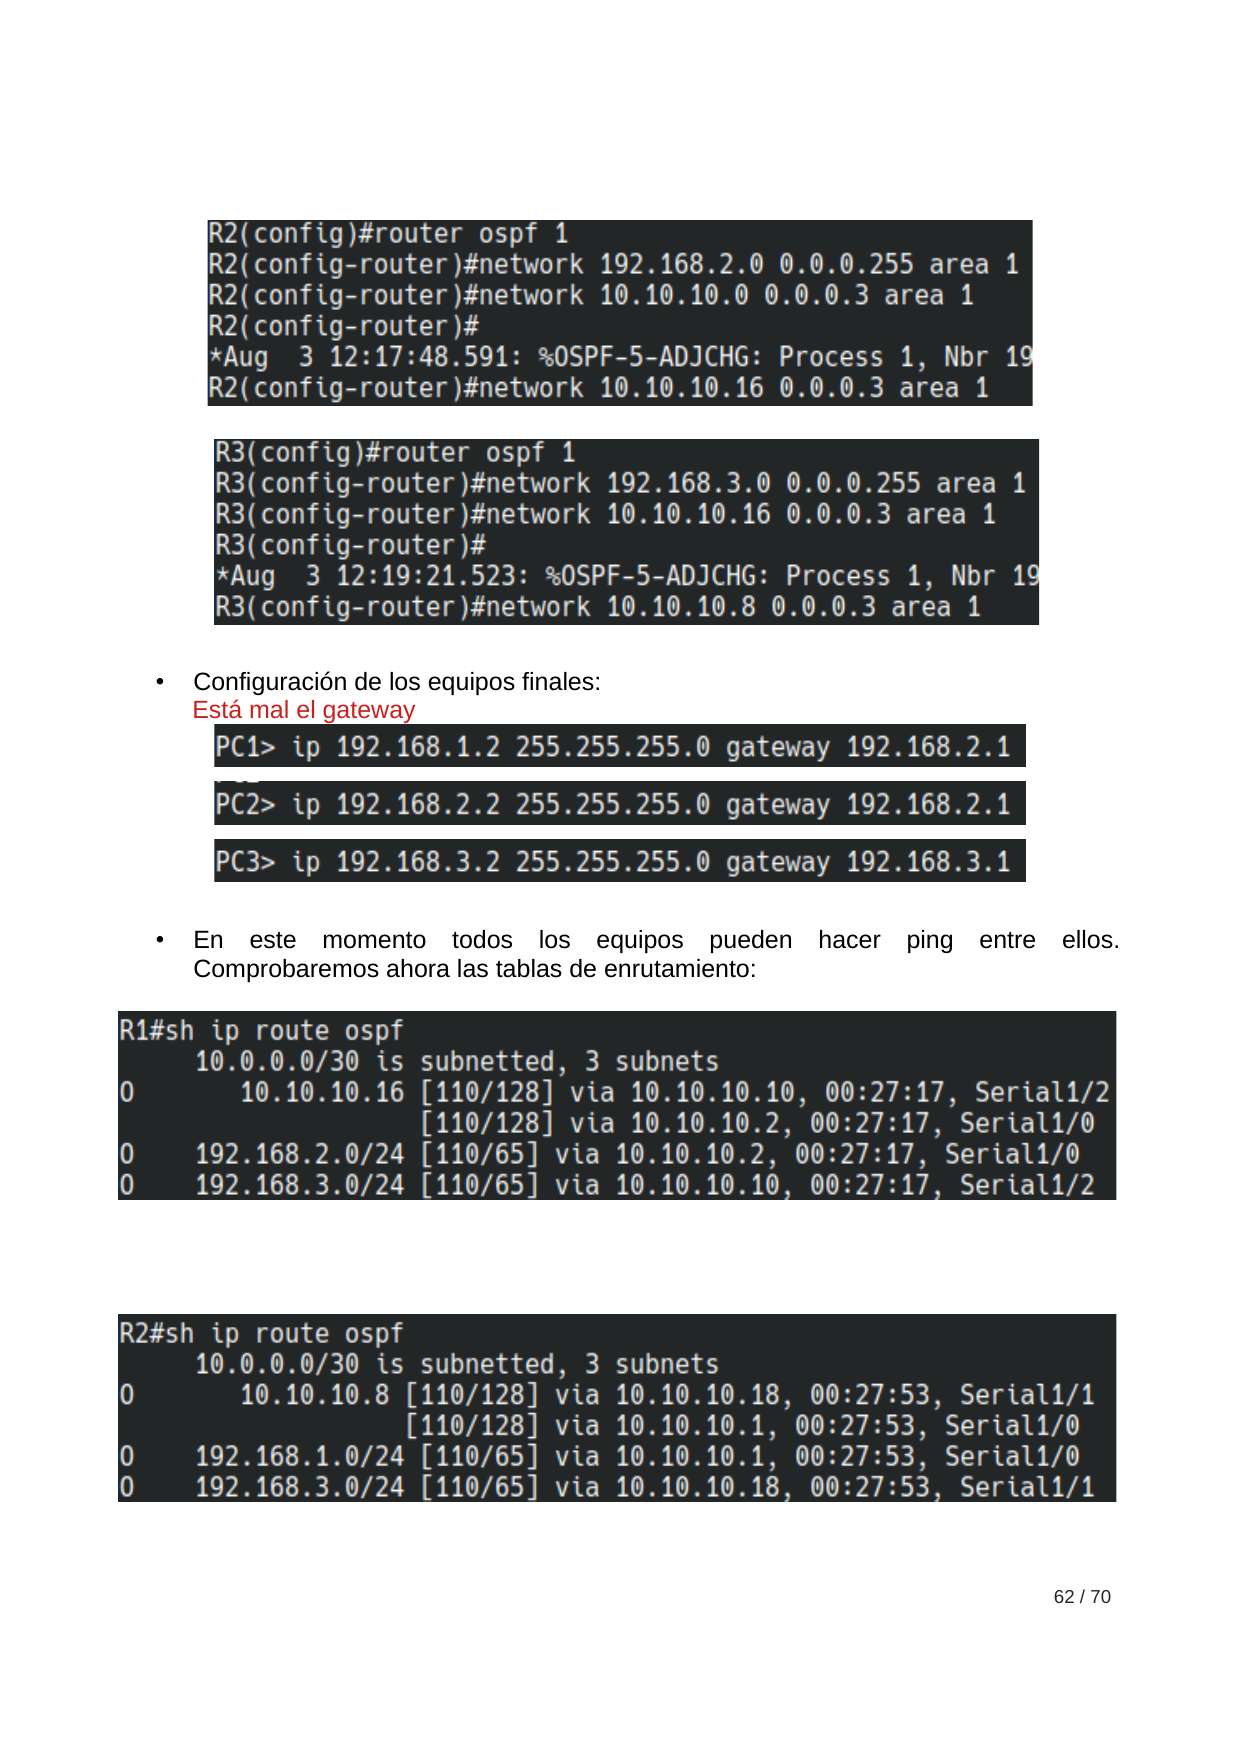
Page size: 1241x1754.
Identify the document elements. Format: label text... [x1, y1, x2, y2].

list En este momento todos los equipos pueden hacer ping entre ellos. Comprobaremos ahora las tablas de enrutamiento: [156, 926, 1122, 983]
picture [214, 781, 1026, 825]
picture [118, 1314, 1117, 1502]
picture [214, 839, 1026, 882]
list Configuración de los equipos finales: [156, 667, 1122, 696]
picture [207, 220, 1033, 406]
picture [214, 439, 1040, 625]
picture [214, 724, 1026, 767]
text Está mal el gateway [118, 696, 1122, 724]
picture [118, 1011, 1117, 1200]
